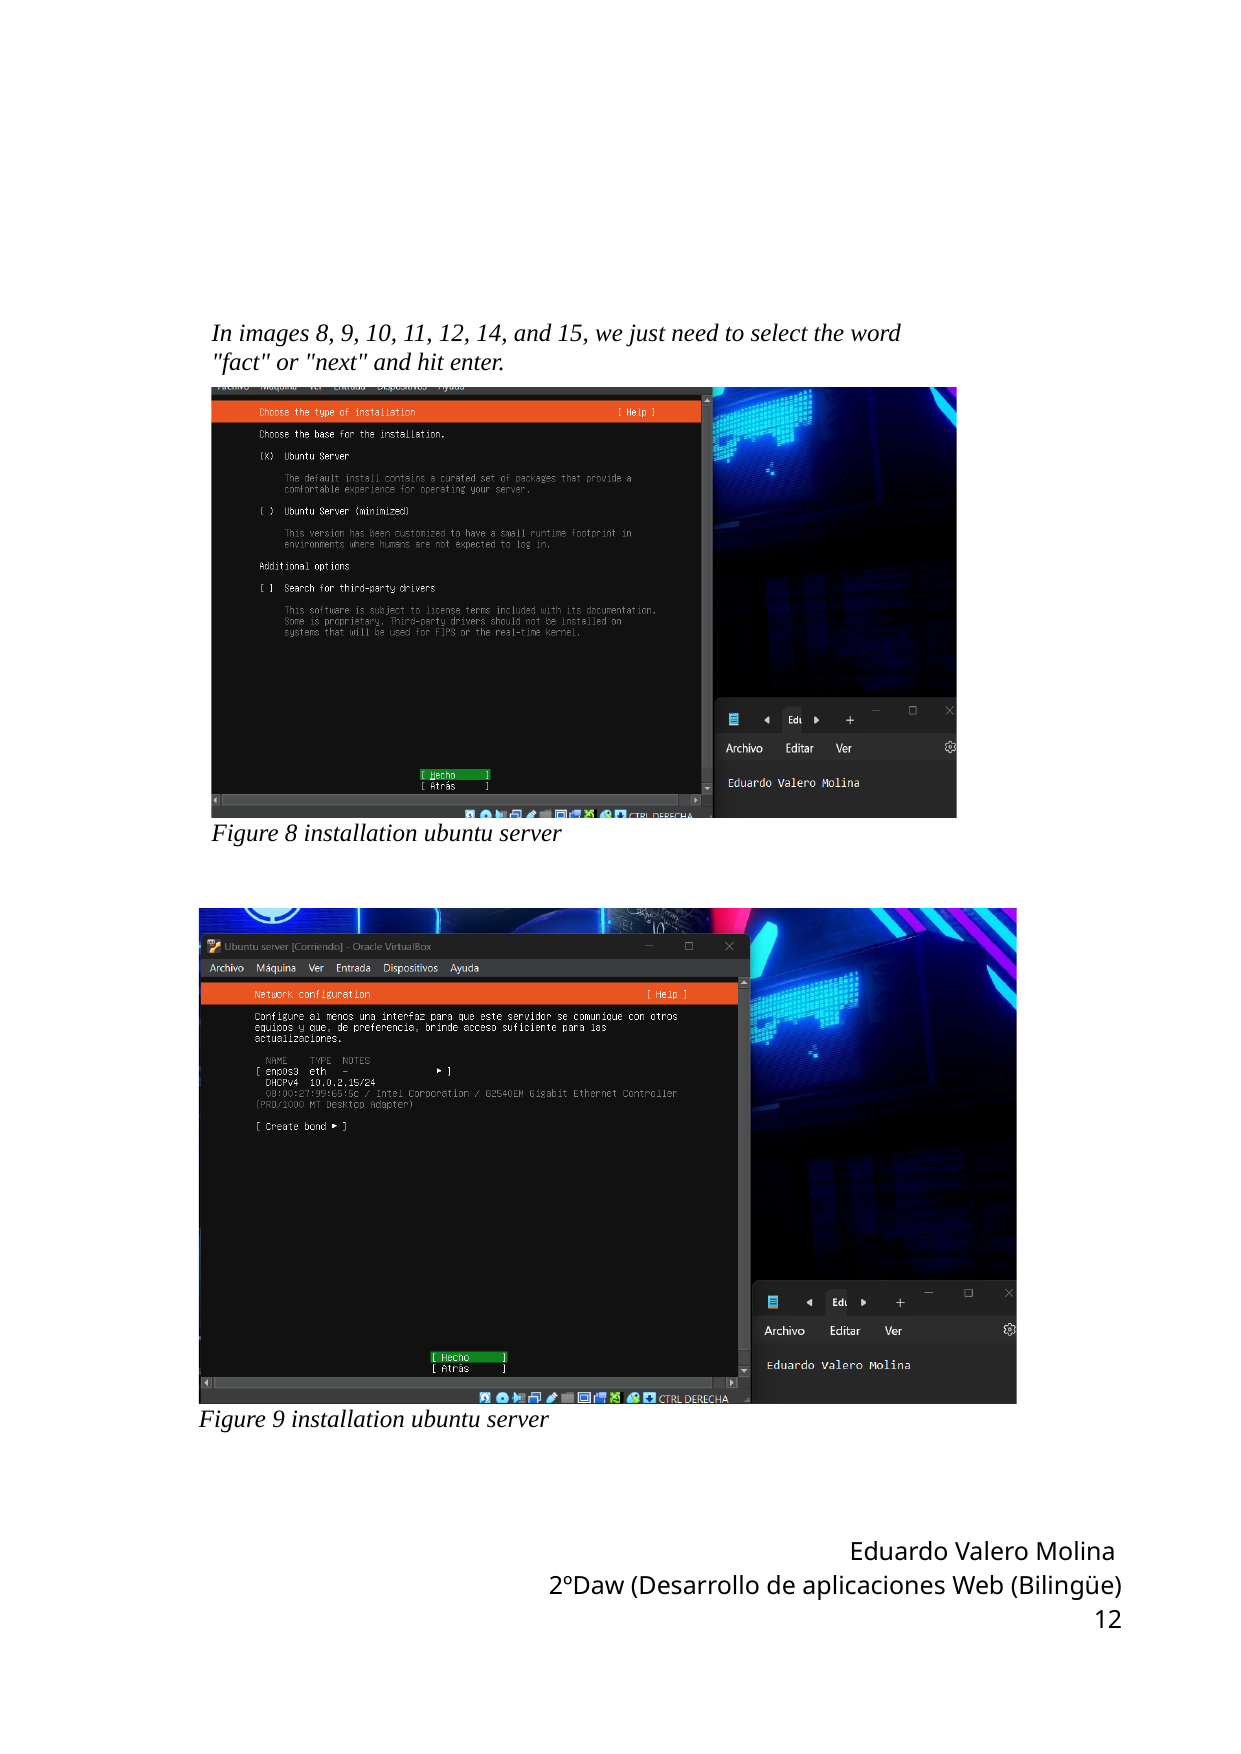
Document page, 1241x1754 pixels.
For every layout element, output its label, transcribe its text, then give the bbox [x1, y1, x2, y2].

text In images 8, 9, 10, 11, 12, 14, and 15, we just need to select the word "fact" or "next" and hit enter. [211, 318, 957, 387]
picture [198, 908, 1017, 1404]
picture [211, 387, 957, 818]
text Figure 9 installation ubuntu server [199, 1404, 1017, 1432]
text Figure 8 installation ubuntu server [211, 818, 957, 847]
